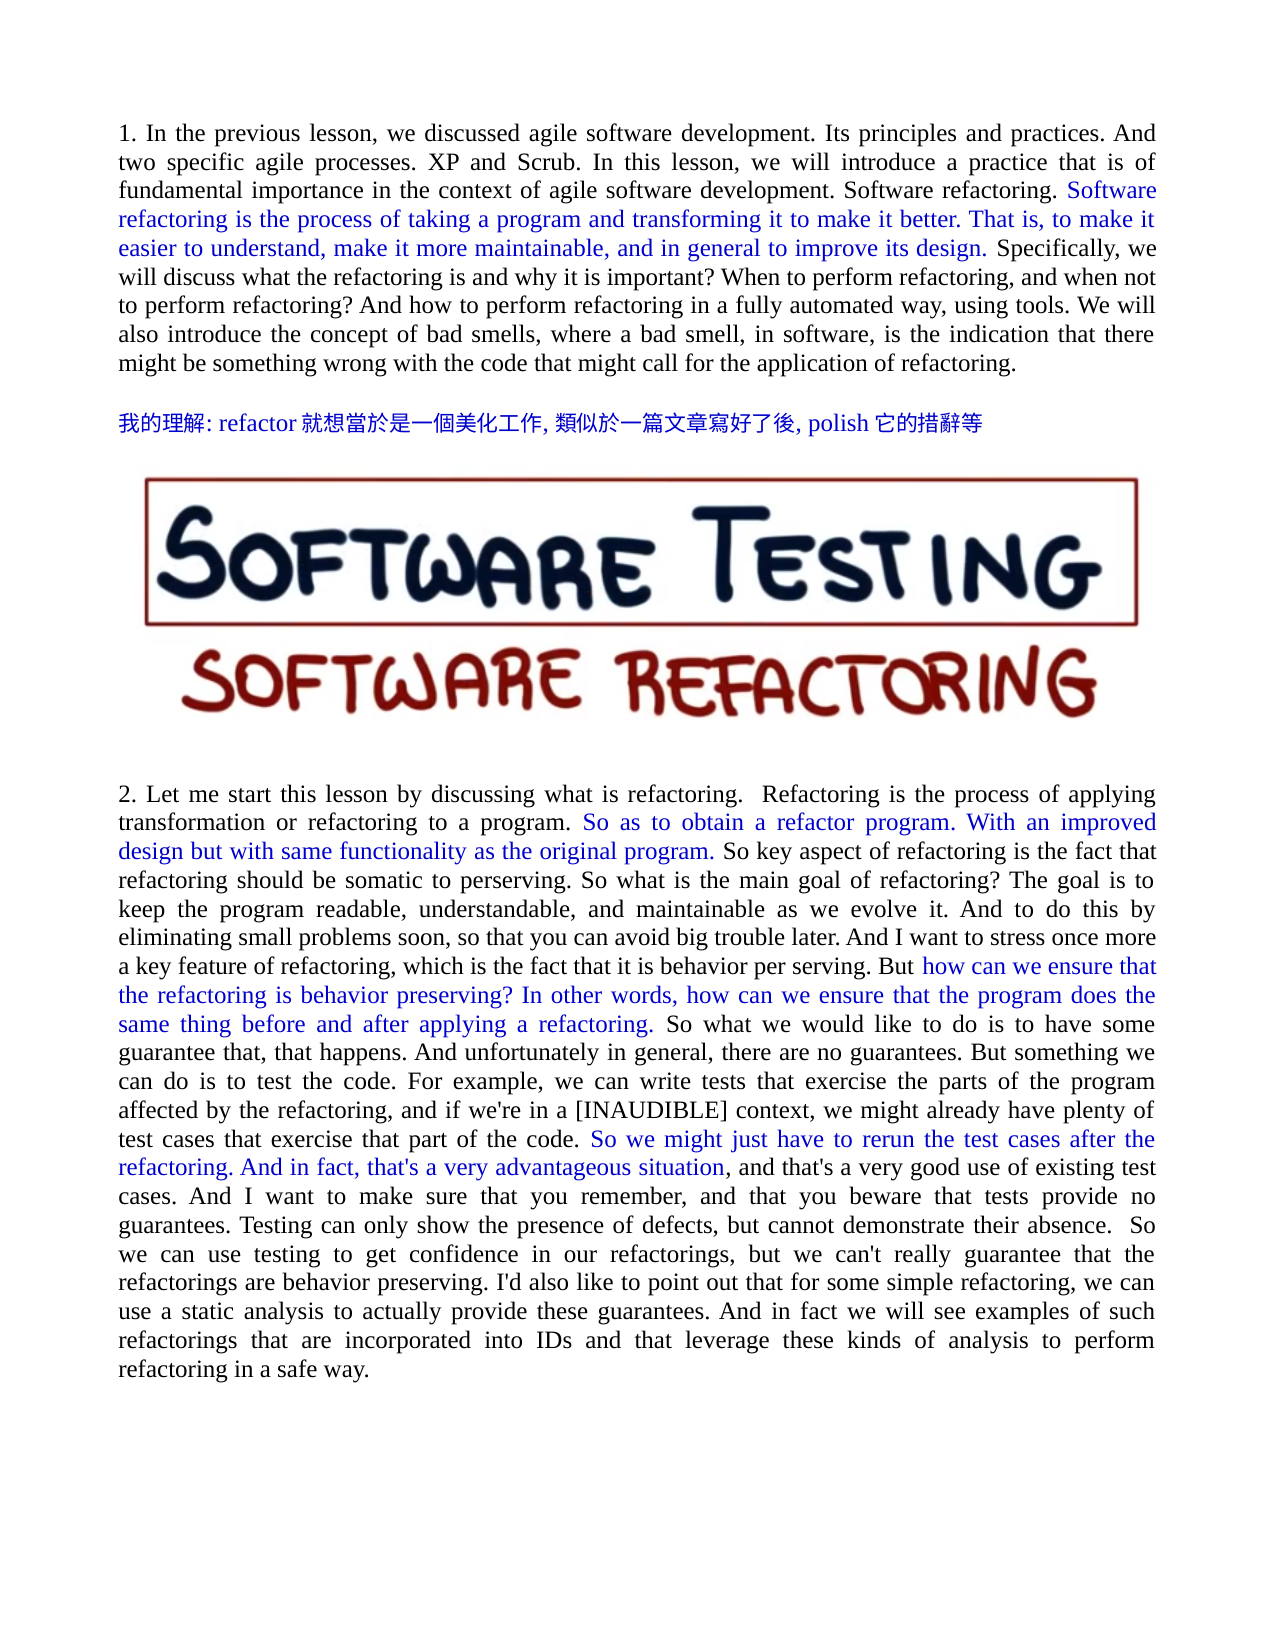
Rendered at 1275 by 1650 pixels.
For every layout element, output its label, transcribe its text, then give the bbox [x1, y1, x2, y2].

picture [118, 466, 1157, 722]
text 我的理解: refactor就想當於是一個美化工作, 類似於一篇文章寫好了後, polish它的措辭等 [118, 406, 1157, 437]
text 1. In the previous lesson, we discussed agile software development. Its principles and practices. And two specific agile processes. XP and Scrub. In this lesson, we will introduce a practice that is of fundamental importance in the context of agile software development. Software refactoring. Software refactoring is the process of taking a program and transforming it to make it better. That is, to make it easier to understand, make it more maintainable, and in general to improve its design. Specifically, we will discuss what the refactoring is and why it is important? When to perform refactoring, and when not to perform refactoring? And how to perform refactoring in a fully automated way, using tools. We will also introduce the concept of bad smells, where a bad smell, in software, is the indication that there might be something wrong with the code that might call for the application of refactoring. [118, 118, 1157, 377]
text 2. Let me start this lesson by discussing what is refactoring. Refactoring is the process of applying transformation or refactoring to a program. So as to obtain a refactor program. With an improved design but with same functionality as the original program. So key aspect of refactoring is the fact that refactoring should be somatic to perserving. So what is the main goal of refactoring? The goal is to keep the program readable, understandable, and maintainable as we evolve it. And to do this by eliminating small problems soon, so that you can avoid big trouble later. And I want to stress once more a key feature of refactoring, which is the fact that it is behavior per serving. But how can we ensure that the refactoring is behavior preserving? In other words, how can we ensure that the program does the same thing before and after applying a refactoring. So what we would like to do is to have some guarantee that, that happens. And unfortunately in general, there are no guarantees. But something we can do is to test the code. For example, we can write tests that exercise the parts of the program affected by the refactoring, and if we're in a [INAUDIBLE] context, we might already have plenty of test cases that exercise that part of the code. So we might just have to rerun the test cases after the refactoring. And in fact, that's a very advantageous situation, and that's a very good use of existing test cases. And I want to make sure that you remember, and that you beware that tests provide no guarantees. Testing can only show the presence of defects, but cannot demonstrate their absence. So we can use testing to get confidence in our refactorings, but we can't really guarantee that the refactorings are behavior preserving. I'd also like to point out that for some simple refactoring, we can use a static analysis to actually provide these guarantees. And in fact we will see examples of such refactorings that are incorporated into IDs and that leverage these kinds of analysis to perform refactoring in a safe way. [118, 779, 1157, 1382]
